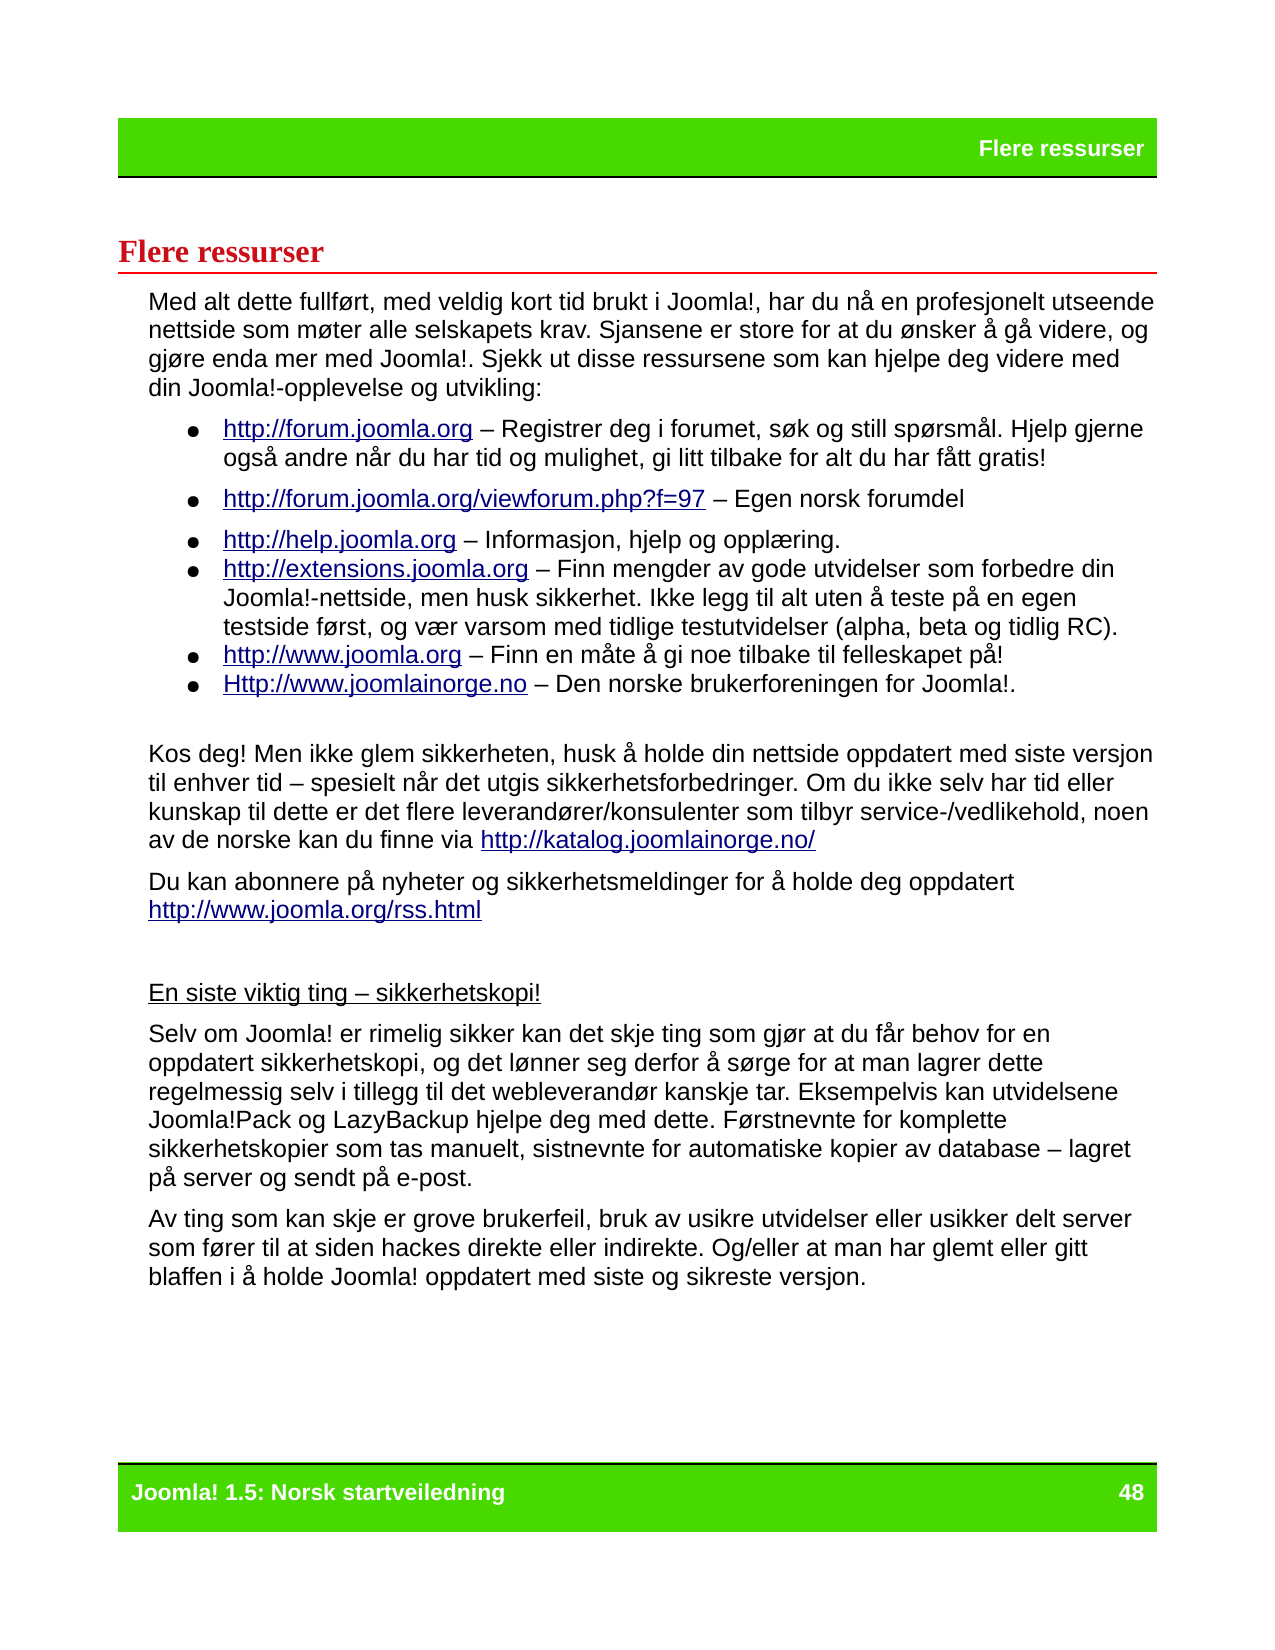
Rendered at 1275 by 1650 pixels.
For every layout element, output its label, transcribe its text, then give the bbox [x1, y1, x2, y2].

list http://forum.joomla.org/viewforum.php?f=97 – Egen norsk forumdel [186, 484, 1157, 513]
list http://extensions.joomla.org – Finn mengder av gode utvidelser som forbedre din Joomla!-nettside, men husk sikkerhet. Ikke legg til alt uten å teste på en egen testside først, og vær varsom med tidlige testutvidelser (alpha, beta og tidlig RC). [186, 554, 1157, 640]
subtitle Flere ressurser [118, 233, 1157, 272]
list http://www.joomla.org – Finn en måte å gi noe tilbake til felleskapet på! [186, 640, 1157, 669]
text Kos deg! Men ikke glem sikkerheten, husk å holde din nettside oppdatert med siste versjon til enhver tid – spesielt når det utgis sikkerhetsforbedringer. Om du ikke selv har tid eller kunskap til dette er det flere leverandører/konsulenter som tilbyr service-/vedlikehold, noen av de norske kan du finne via http://katalog.joomlainorge.no/ [148, 739, 1157, 854]
text Med alt dette fullført, med veldig kort tid brukt i Joomla!, har du nå en profesjonelt utseende nettside som møter alle selskapets krav. Sjansene er store for at du ønsker å gå videre, og gjøre enda mer med Joomla!. Sjekk ut disse ressursene som kan hjelpe deg videre med din Joomla!-opplevelse og utvikling: [148, 287, 1157, 402]
text Du kan abonnere på nyheter og sikkerhetsmeldinger for å holde deg oppdatert http://www.joomla.org/rss.html [148, 867, 1157, 924]
list http://forum.joomla.org – Registrer deg i forumet, søk og still spørsmål. Hjelp gjerne også andre når du har tid og mulighet, gi litt tilbake for alt du har fått gratis! [186, 414, 1157, 472]
list http://help.joomla.org – Informasjon, hjelp og opplæring. [186, 525, 1157, 554]
text Av ting som kan skje er grove brukerfeil, bruk av usikre utvidelser eller usikker delt server som fører til at siden hackes direkte eller indirekte. Og/eller at man har glemt eller gitt blaffen i å holde Joomla! oppdatert med siste og sikreste versjon. [148, 1204, 1157, 1290]
text Selv om Joomla! er rimelig sikker kan det skje ting som gjør at du får behov for en oppdatert sikkerhetskopi, og det lønner seg derfor å sørge for at man lagrer dette regelmessig selv i tillegg til det webleverandør kanskje tar. Eksempelvis kan utvidelsene Joomla!Pack og LazyBackup hjelpe deg med dette. Førstnevnte for komplette sikkerhetskopier som tas manuelt, sistnevnte for automatiske kopier av database – lagret på server og sendt på e-post. [148, 1019, 1157, 1192]
list Http://www.joomlainorge.no – Den norske brukerforeningen for Joomla!. [186, 669, 1157, 698]
text En siste viktig ting – sikkerhetskopi! [148, 978, 1157, 1007]
